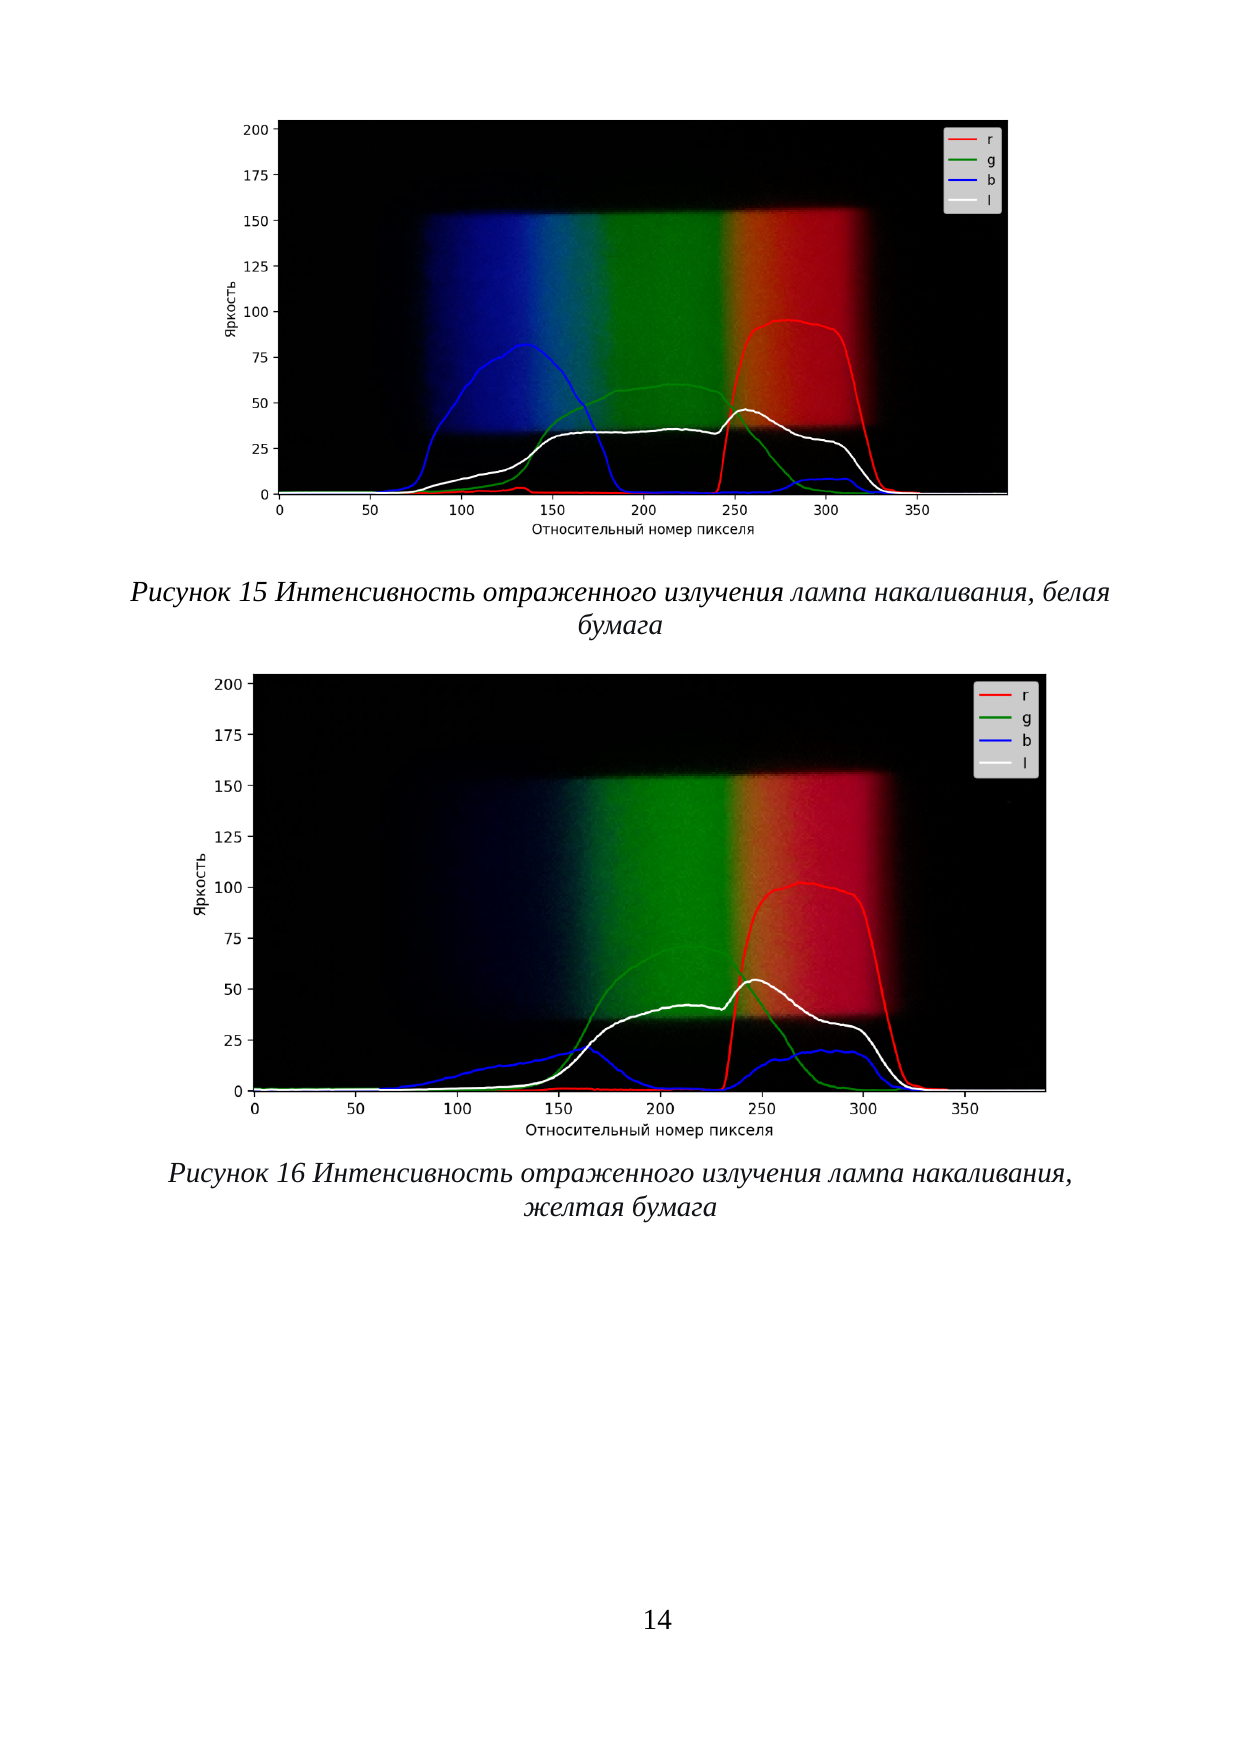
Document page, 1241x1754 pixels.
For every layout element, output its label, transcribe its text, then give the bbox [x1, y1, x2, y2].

text Рисунок 15 Интенсивность отраженного излучения лампа накаливания, белая бумага [118, 574, 1122, 641]
picture [214, 118, 1026, 545]
text Рисунок 16 Интенсивность отраженного излучения лампа накаливания, желтая бумага [118, 1155, 1122, 1222]
picture [186, 670, 1054, 1139]
